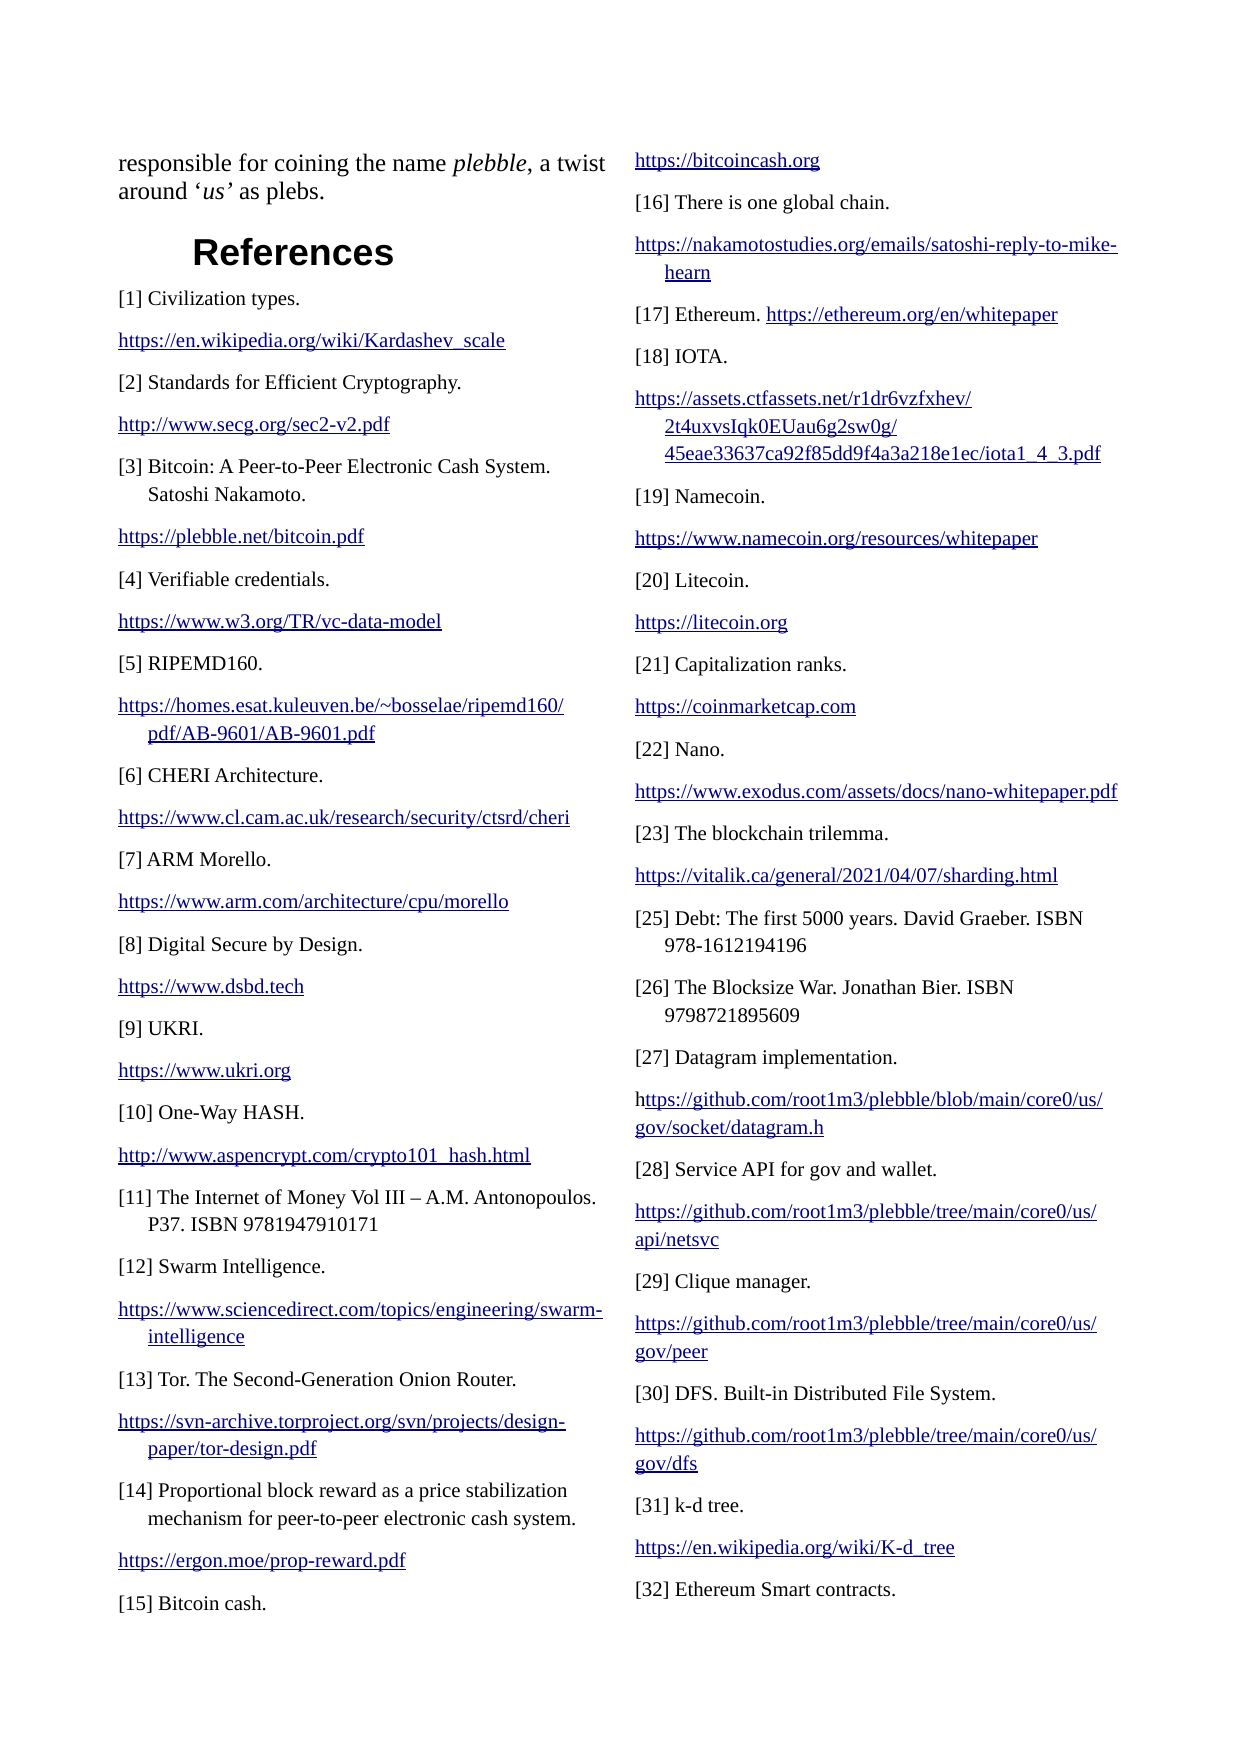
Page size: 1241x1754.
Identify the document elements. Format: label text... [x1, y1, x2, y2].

text https://coinmarketcap.com [635, 694, 1122, 718]
text https://svn-archive.torproject.org/svn/projects/design-paper/tor-design.pdf [118, 1409, 605, 1460]
text https://github.com/root1m3/plebble/tree/main/core0/us/api/netsvc [635, 1199, 1122, 1251]
text https://github.com/root1m3/plebble/blob/main/core0/us/gov/socket/datagram.h [635, 1087, 1122, 1139]
text https://github.com/root1m3/plebble/tree/main/core0/us/gov/dfs [635, 1423, 1122, 1475]
text [17] Ethereum. https://ethereum.org/en/whitepaper [635, 302, 1122, 326]
text https://plebble.net/bitcoin.pdf [118, 524, 605, 548]
text [31] k-d tree. [635, 1493, 1122, 1517]
text [26] The Blocksize War. Jonathan Bier. ISBN 9798721895609 [635, 975, 1122, 1027]
text [7] ARM Morello. [118, 847, 605, 871]
text [8] Digital Secure by Design. [118, 932, 605, 956]
text https://github.com/root1m3/plebble/tree/main/core0/us/gov/peer [635, 1311, 1122, 1363]
text https://en.wikipedia.org/wiki/K-d_tree [635, 1535, 1122, 1559]
text https://nakamotostudies.org/emails/satoshi-reply-to-mike-hearn [635, 232, 1122, 284]
text [6] CHERI Architecture. [118, 763, 605, 787]
text https://en.wikipedia.org/wiki/Kardashev_scale [118, 328, 605, 352]
text [27] Datagram implementation. [635, 1045, 1122, 1069]
text responsible for coining the name plebble, a twist around ‘us’ as plebs. [118, 148, 605, 205]
text http://www.aspencrypt.com/crypto101_hash.html [118, 1142, 605, 1167]
text https://www.dsbd.tech [118, 974, 605, 998]
text [29] Clique manager. [635, 1269, 1122, 1293]
text [10] One-Way HASH. [118, 1100, 605, 1124]
text https://bitcoincash.org [635, 148, 1122, 172]
subtitle References [118, 230, 605, 273]
text [9] UKRI. [118, 1016, 605, 1040]
text [1] Civilization types. [118, 286, 605, 310]
text [5] RIPEMD160. [118, 651, 605, 675]
text [23] The blockchain trilemma. [635, 821, 1122, 845]
text [32] Ethereum Smart contracts. [635, 1577, 1122, 1601]
text https://www.arm.com/architecture/cpu/morello [118, 889, 605, 913]
text [20] Litecoin. [635, 568, 1122, 592]
text [14] Proportional block reward as a price stabilization mechanism for peer-to-peer electronic cash system. [118, 1478, 605, 1530]
text [28] Service API for gov and wallet. [635, 1157, 1122, 1181]
text https://www.sciencedirect.com/topics/engineering/swarm-intelligence [118, 1297, 605, 1348]
text https://www.ukri.org [118, 1058, 605, 1082]
text https://assets.ctfassets.net/r1dr6vzfxhev/2t4uxvsIqk0EUau6g2sw0g/45eae33637ca92f85dd9f4a3a218e1ec/iota1_4_3.pdf [635, 386, 1122, 465]
text [11] The Internet of Money Vol III – A.M. Antonopoulos. P37. ISBN 9781947910171 [118, 1185, 605, 1236]
text https://www.cl.cam.ac.uk/research/security/ctsrd/cheri [118, 805, 605, 829]
text [2] Standards for Efficient Cryptography. [118, 370, 605, 394]
text [3] Bitcoin: A Peer-to-Peer Electronic Cash System. Satoshi Nakamoto. [118, 454, 605, 506]
text https://www.namecoin.org/resources/whitepaper [635, 526, 1122, 550]
text [22] Nano. [635, 737, 1122, 761]
text [15] Bitcoin cash. [118, 1590, 605, 1614]
text [19] Namecoin. [635, 483, 1122, 508]
text http://www.secg.org/sec2-v2.pdf [118, 412, 605, 436]
text https://ergon.moe/prop-reward.pdf [118, 1548, 605, 1572]
text https://www.w3.org/TR/vc-data-model [118, 609, 605, 633]
text [18] IOTA. [635, 344, 1122, 368]
text [12] Swarm Intelligence. [118, 1254, 605, 1278]
text [16] There is one global chain. [635, 190, 1122, 214]
text [13] Tor. The Second-Generation Onion Router. [118, 1366, 605, 1391]
text https://litecoin.org [635, 610, 1122, 634]
text [4] Verifiable credentials. [118, 566, 605, 591]
text [25] Debt: The first 5000 years. David Graeber. ISBN ‎ 978-1612194196 [635, 905, 1122, 957]
text [30] DFS. Built-in Distributed File System. [635, 1381, 1122, 1405]
text https://homes.esat.kuleuven.be/~bosselae/ripemd160/pdf/AB-9601/AB-9601.pdf [118, 693, 605, 745]
text [21] Capitalization ranks. [635, 652, 1122, 676]
text https://vitalik.ca/general/2021/04/07/sharding.html [635, 863, 1122, 887]
text https://www.exodus.com/assets/docs/nano-whitepaper.pdf [635, 779, 1122, 803]
